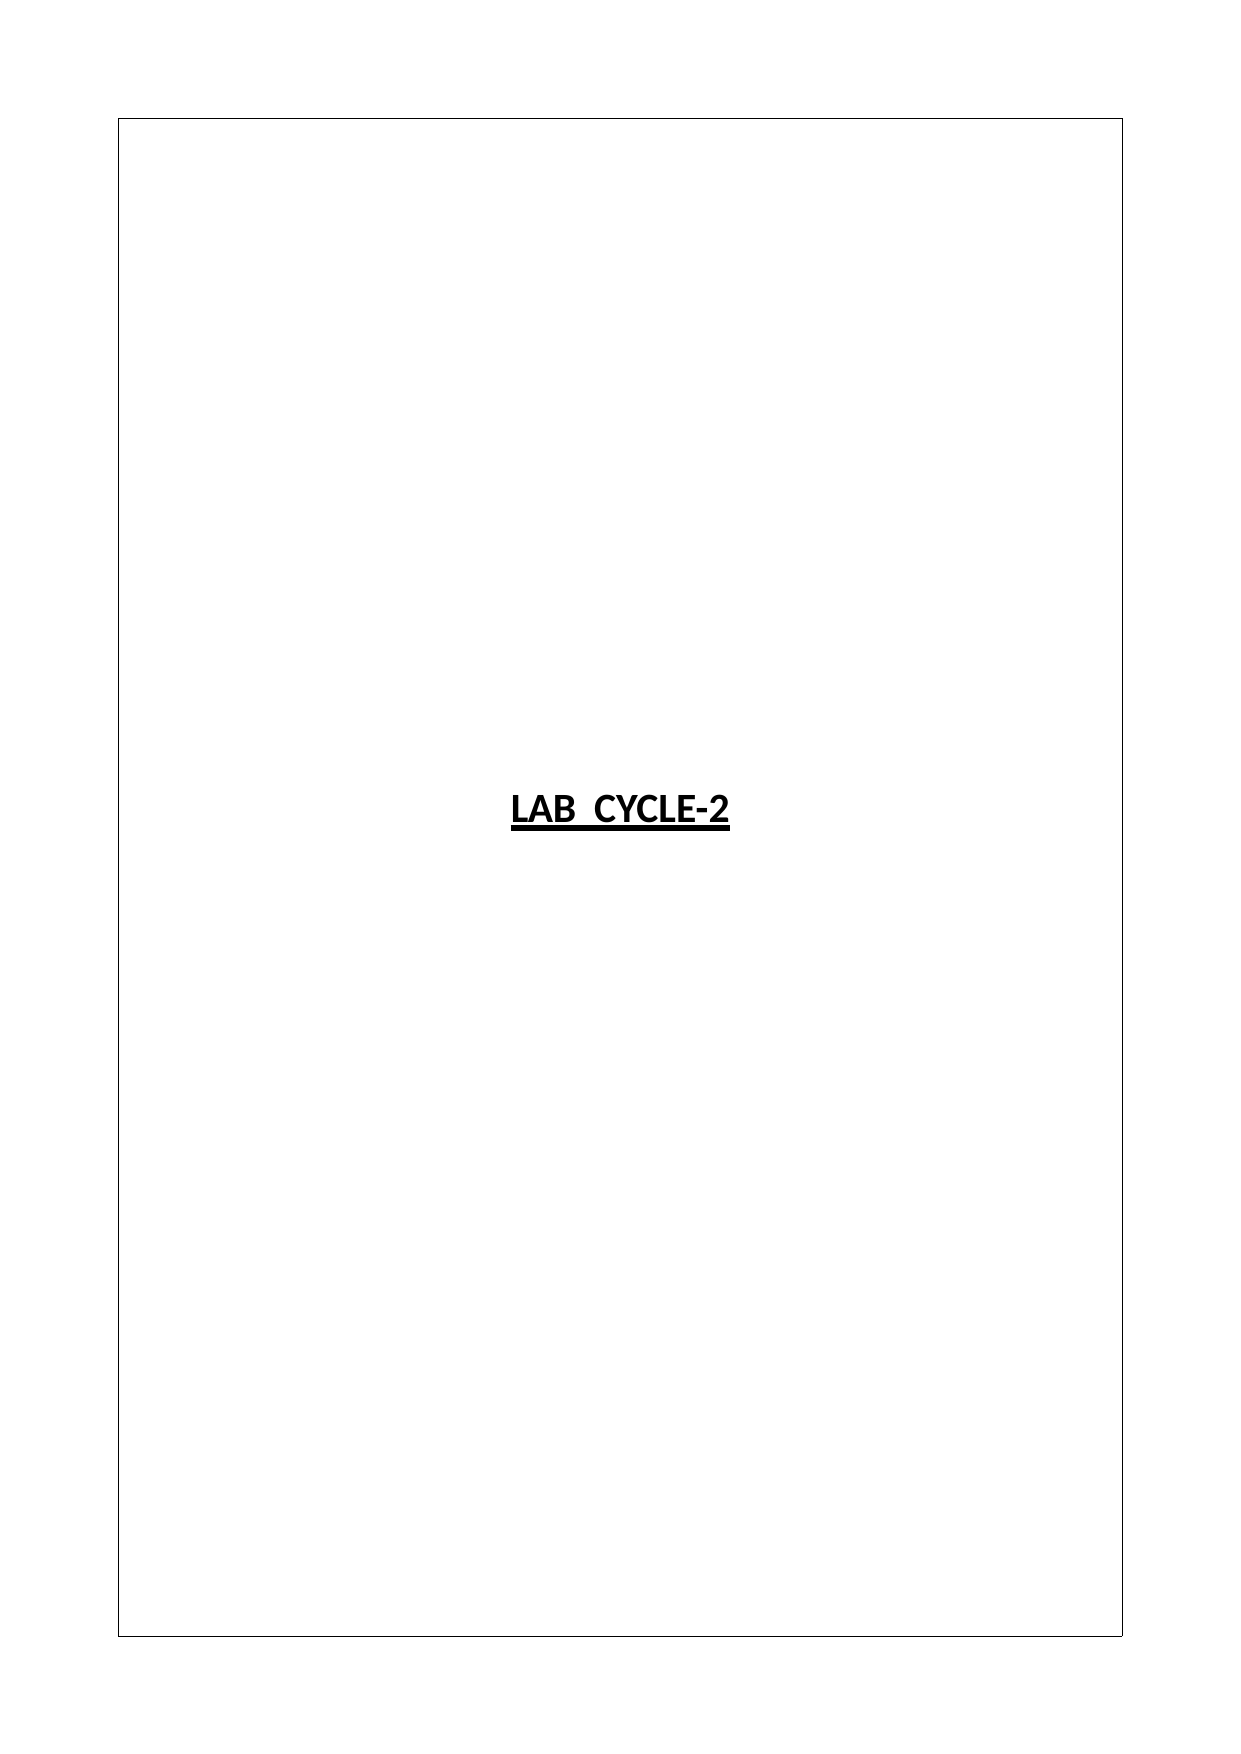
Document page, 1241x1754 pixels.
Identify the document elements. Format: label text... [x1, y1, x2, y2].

subtitle LAB CYCLE-2 [121, 782, 1119, 833]
